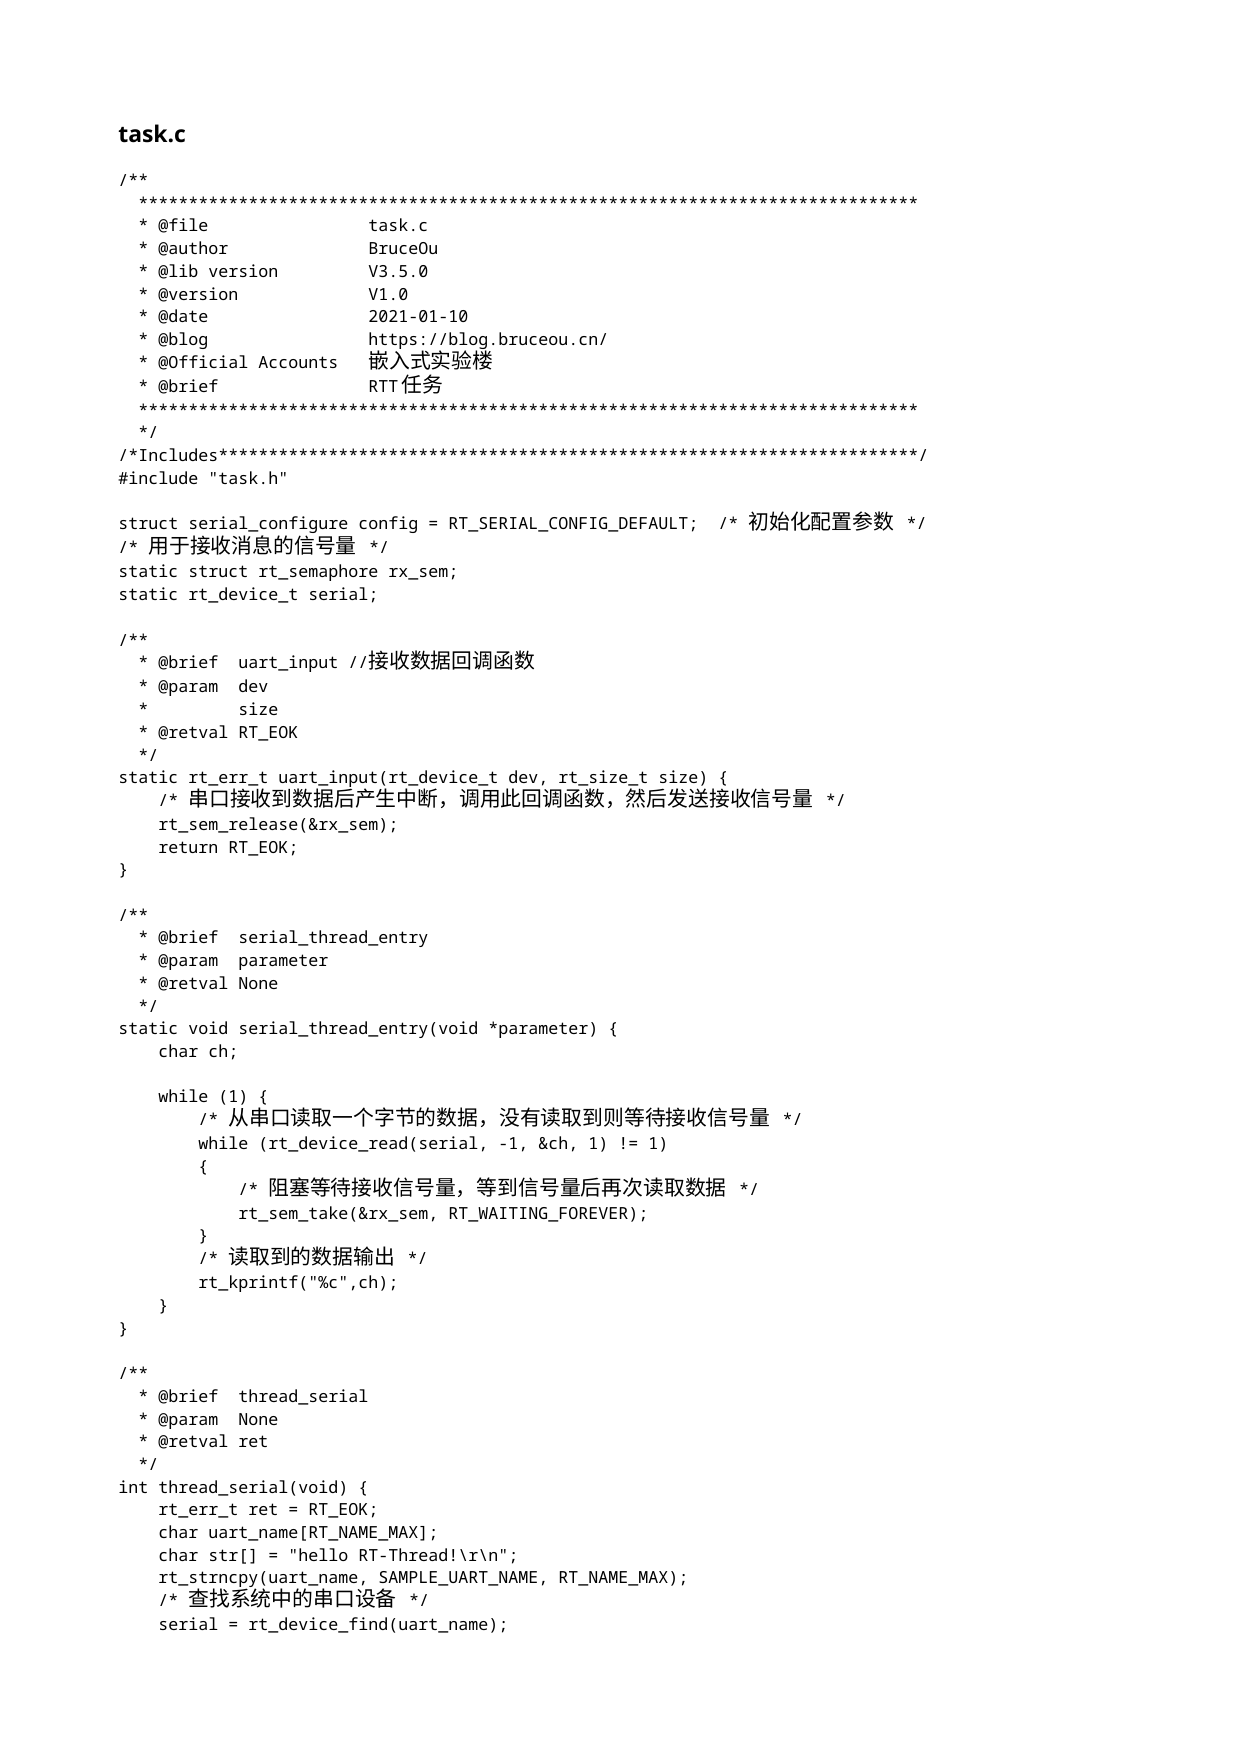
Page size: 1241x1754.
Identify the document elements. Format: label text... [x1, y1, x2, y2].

text static struct rt_semaphore rx_sem; [118, 560, 1122, 583]
text * @author BruceOu [118, 237, 1122, 259]
text ****************************************************************************** [118, 398, 1122, 421]
text * @Official Accounts 嵌入式实验楼 [118, 350, 1122, 374]
text */ [118, 743, 1122, 766]
text /* 从串口读取一个字节的数据，没有读取到则等待接收信号量 */ [118, 1108, 1122, 1132]
text struct serial_configure config = RT_SERIAL_CONFIG_DEFAULT; /* 初始化配置参数 */ [118, 512, 1122, 536]
text /*Includes**********************************************************************/ [118, 444, 1122, 467]
text char uart_name[RT_NAME_MAX]; [118, 1521, 1122, 1543]
text * @file task.c [118, 214, 1122, 237]
text */ [118, 1452, 1122, 1475]
text /* 读取到的数据输出 */ [118, 1247, 1122, 1271]
text static void serial_thread_entry(void *parameter) { [118, 1017, 1122, 1040]
text /** [118, 628, 1122, 651]
text rt_strncpy(uart_name, SAMPLE_UART_NAME, RT_NAME_MAX); [118, 1566, 1122, 1589]
text * @retval ret [118, 1430, 1122, 1452]
text /** [118, 903, 1122, 926]
text */ [118, 994, 1122, 1017]
text */ [118, 421, 1122, 444]
text task.c [118, 118, 1122, 149]
text static rt_device_t serial; [118, 583, 1122, 606]
text * @brief serial_thread_entry [118, 926, 1122, 949]
text * @date 2021-01-10 [118, 305, 1122, 328]
text static rt_err_t uart_input(rt_device_t dev, rt_size_t size) { [118, 766, 1122, 788]
text * @retval RT_EOK [118, 720, 1122, 743]
text * @param dev [118, 675, 1122, 698]
text * @param parameter [118, 949, 1122, 972]
text * @version V1.0 [118, 282, 1122, 305]
text rt_sem_release(&rx_sem); [118, 813, 1122, 835]
text /** [118, 169, 1122, 191]
text * @brief uart_input //接收数据回调函数 [118, 651, 1122, 675]
text return RT_EOK; [118, 835, 1122, 858]
text rt_sem_take(&rx_sem, RT_WAITING_FOREVER); [118, 1201, 1122, 1224]
text while (rt_device_read(serial, -1, &ch, 1) != 1) [118, 1132, 1122, 1154]
text * @param None [118, 1407, 1122, 1430]
text #include "task.h" [118, 467, 1122, 489]
text /* 阻塞等待接收信号量，等到信号量后再次读取数据 */ [118, 1177, 1122, 1201]
text char str[] = "hello RT-Thread!\r\n"; [118, 1543, 1122, 1566]
text * @brief thread_serial [118, 1384, 1122, 1407]
text rt_kprintf("%c",ch); [118, 1271, 1122, 1293]
text /** [118, 1362, 1122, 1384]
text * @retval None [118, 972, 1122, 994]
text } [118, 858, 1122, 881]
text { [118, 1154, 1122, 1177]
text /* 查找系统中的串口设备 */ [118, 1589, 1122, 1613]
text /* 串口接收到数据后产生中断，调用此回调函数，然后发送接收信号量 */ [118, 788, 1122, 813]
text } [118, 1293, 1122, 1316]
text * @brief RTT任务 [118, 374, 1122, 398]
text } [118, 1316, 1122, 1339]
text ****************************************************************************** [118, 191, 1122, 214]
text * @blog https://blog.bruceou.cn/ [118, 328, 1122, 350]
text /* 用于接收消息的信号量 */ [118, 536, 1122, 560]
text * @lib version V3.5.0 [118, 259, 1122, 282]
text serial = rt_device_find(uart_name); [118, 1613, 1122, 1636]
text while (1) { [118, 1085, 1122, 1108]
text char ch; [118, 1040, 1122, 1062]
text * size [118, 698, 1122, 720]
text rt_err_t ret = RT_EOK; [118, 1498, 1122, 1521]
text int thread_serial(void) { [118, 1475, 1122, 1498]
text } [118, 1224, 1122, 1247]
